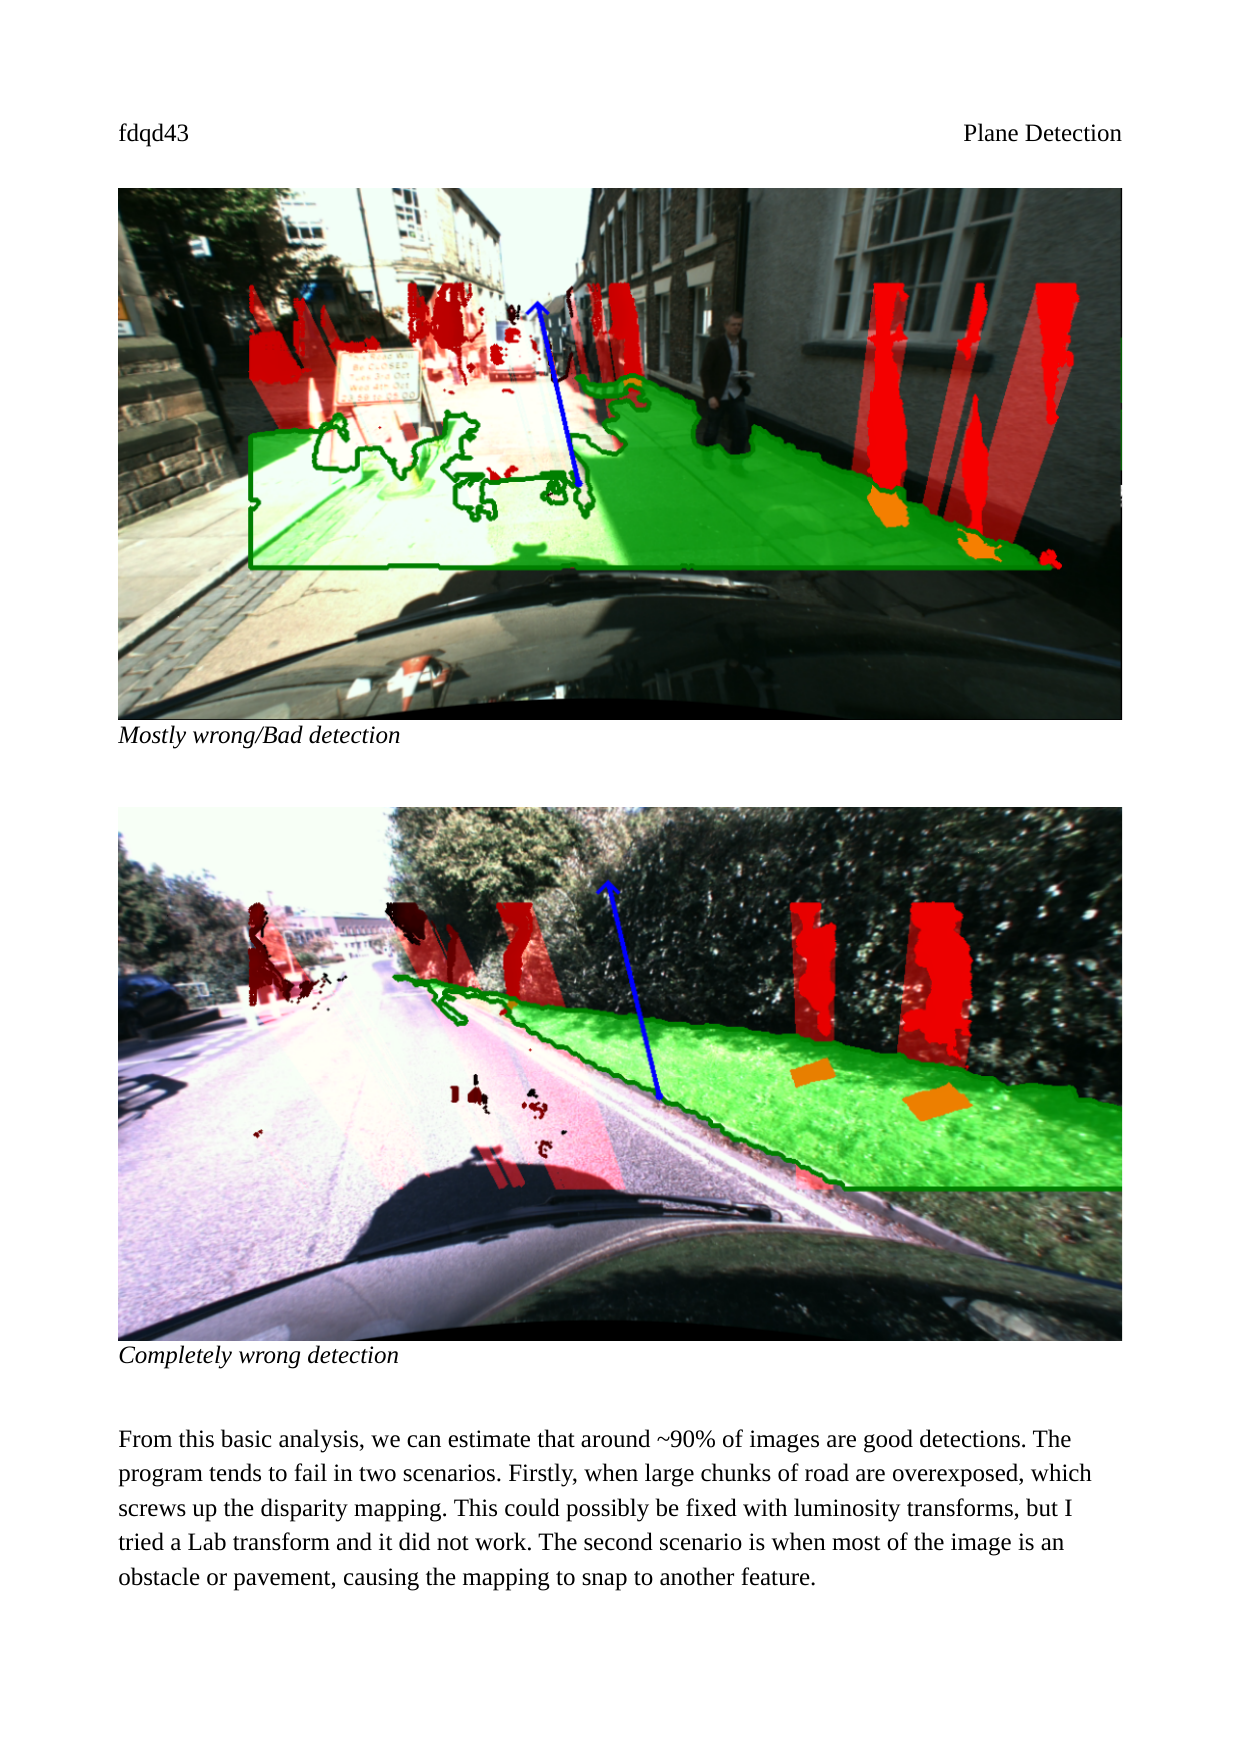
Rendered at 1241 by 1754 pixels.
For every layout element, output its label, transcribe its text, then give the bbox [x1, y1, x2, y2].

text Completely wrong detection [118, 1341, 1122, 1369]
picture [118, 807, 1123, 1341]
text Mostly wrong/Bad detection [118, 720, 1122, 748]
picture [118, 188, 1123, 720]
text From this basic analysis, we can estimate that around ~90% of images are good detections. The program tends to fail in two scenarios. Firstly, when large chunks of road are overexposed, which screws up the disparity mapping. This could possibly be fixed with luminosity transforms, but I tried a Lab transform and it did not work. The second scenario is when most of the image is an obstacle or pavement, causing the mapping to snap to another feature. [118, 1424, 1122, 1591]
